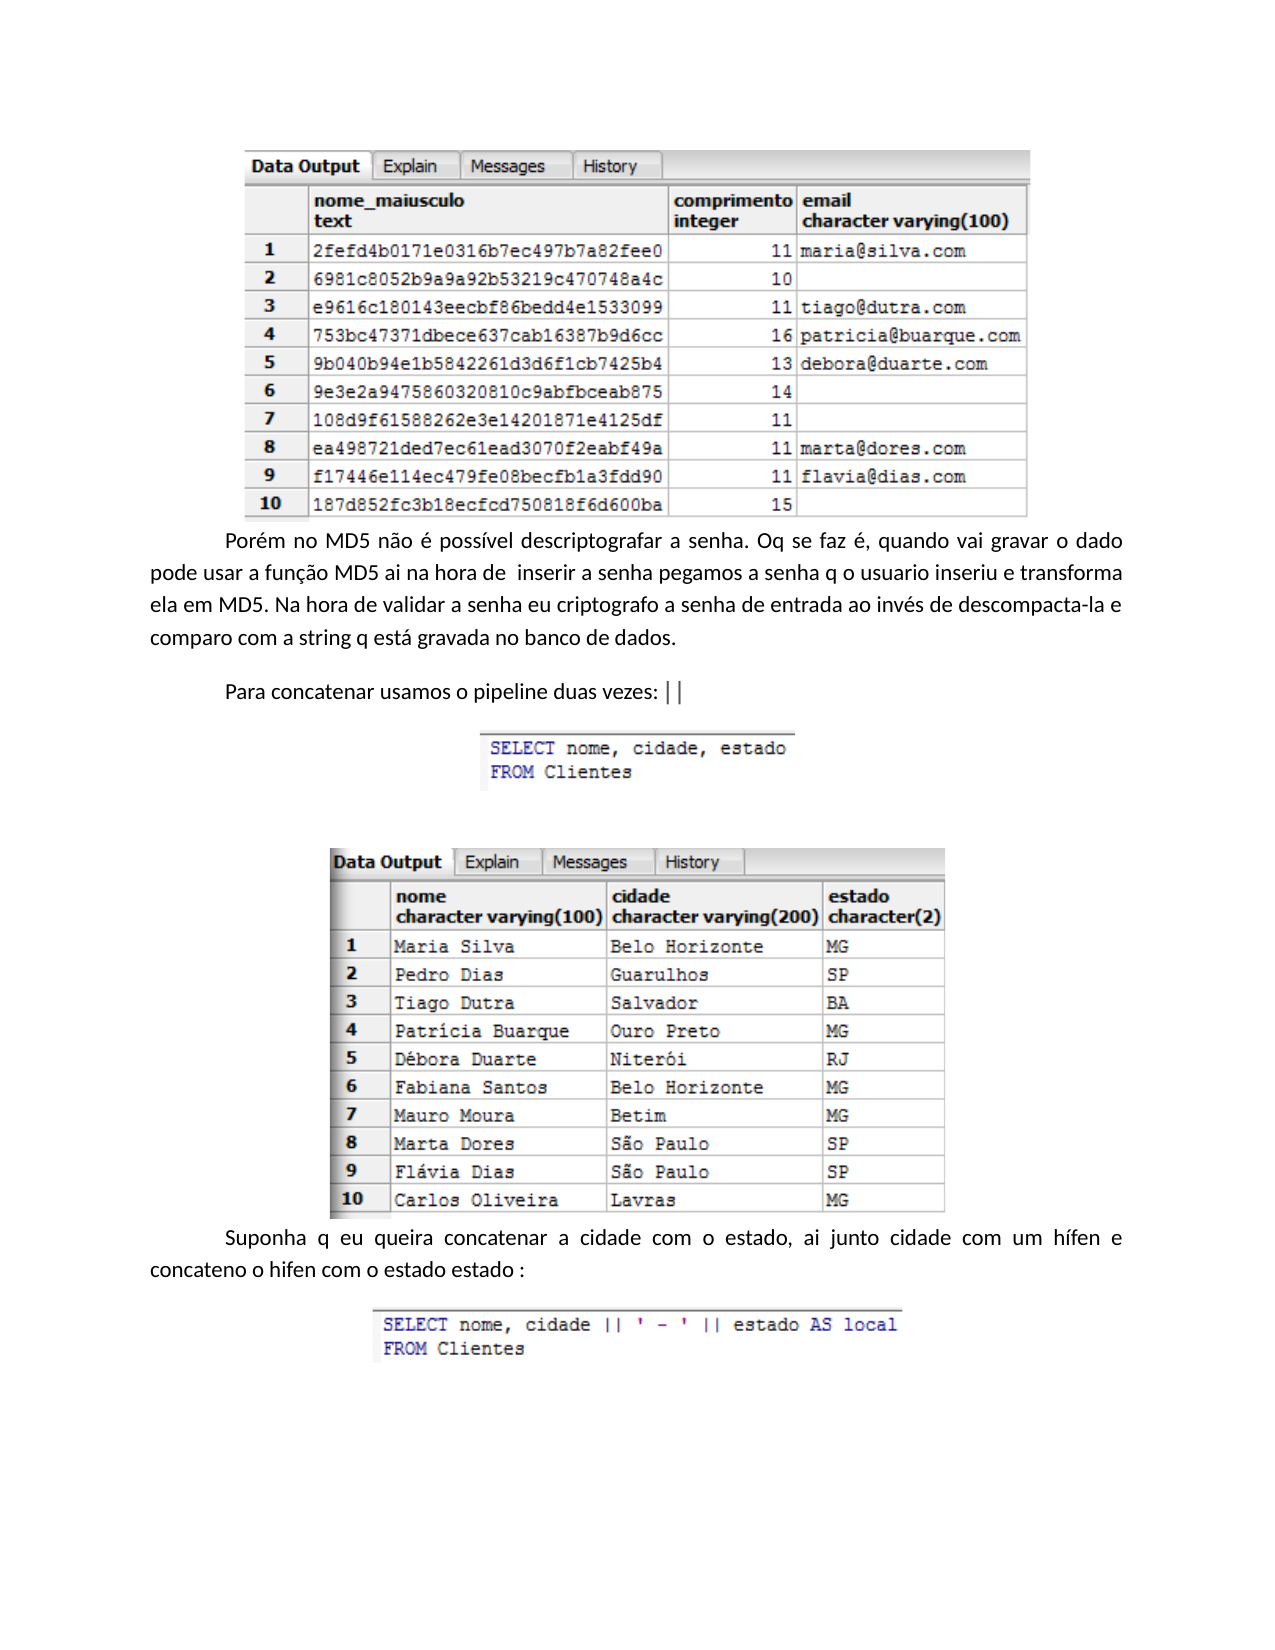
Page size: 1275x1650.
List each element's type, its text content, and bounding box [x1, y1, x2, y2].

picture [479, 730, 796, 791]
picture [329, 848, 946, 1219]
text Para concatenar usamos o pipeline duas vezes: | | [150, 676, 1125, 705]
picture [372, 1307, 903, 1363]
text Porém no MD5 não é possível descriptografar a senha. Oq se faz é, quando vai gravar o dado pode usar a função MD5 ai na hora de inserir a senha pegamos a senha q o usuario inseriu e transforma ela em MD5. Na hora de validar a senha eu criptografo a senha de entrada ao invés de descompacta-la e comparo com a string q está gravada no banco de dados. [150, 150, 1125, 651]
text Suponha q eu queira concatenar a cidade com o estado, ai junto cidade com um hífen e concateno o hifen com o estado estado : [150, 848, 1125, 1283]
picture [244, 150, 1031, 522]
